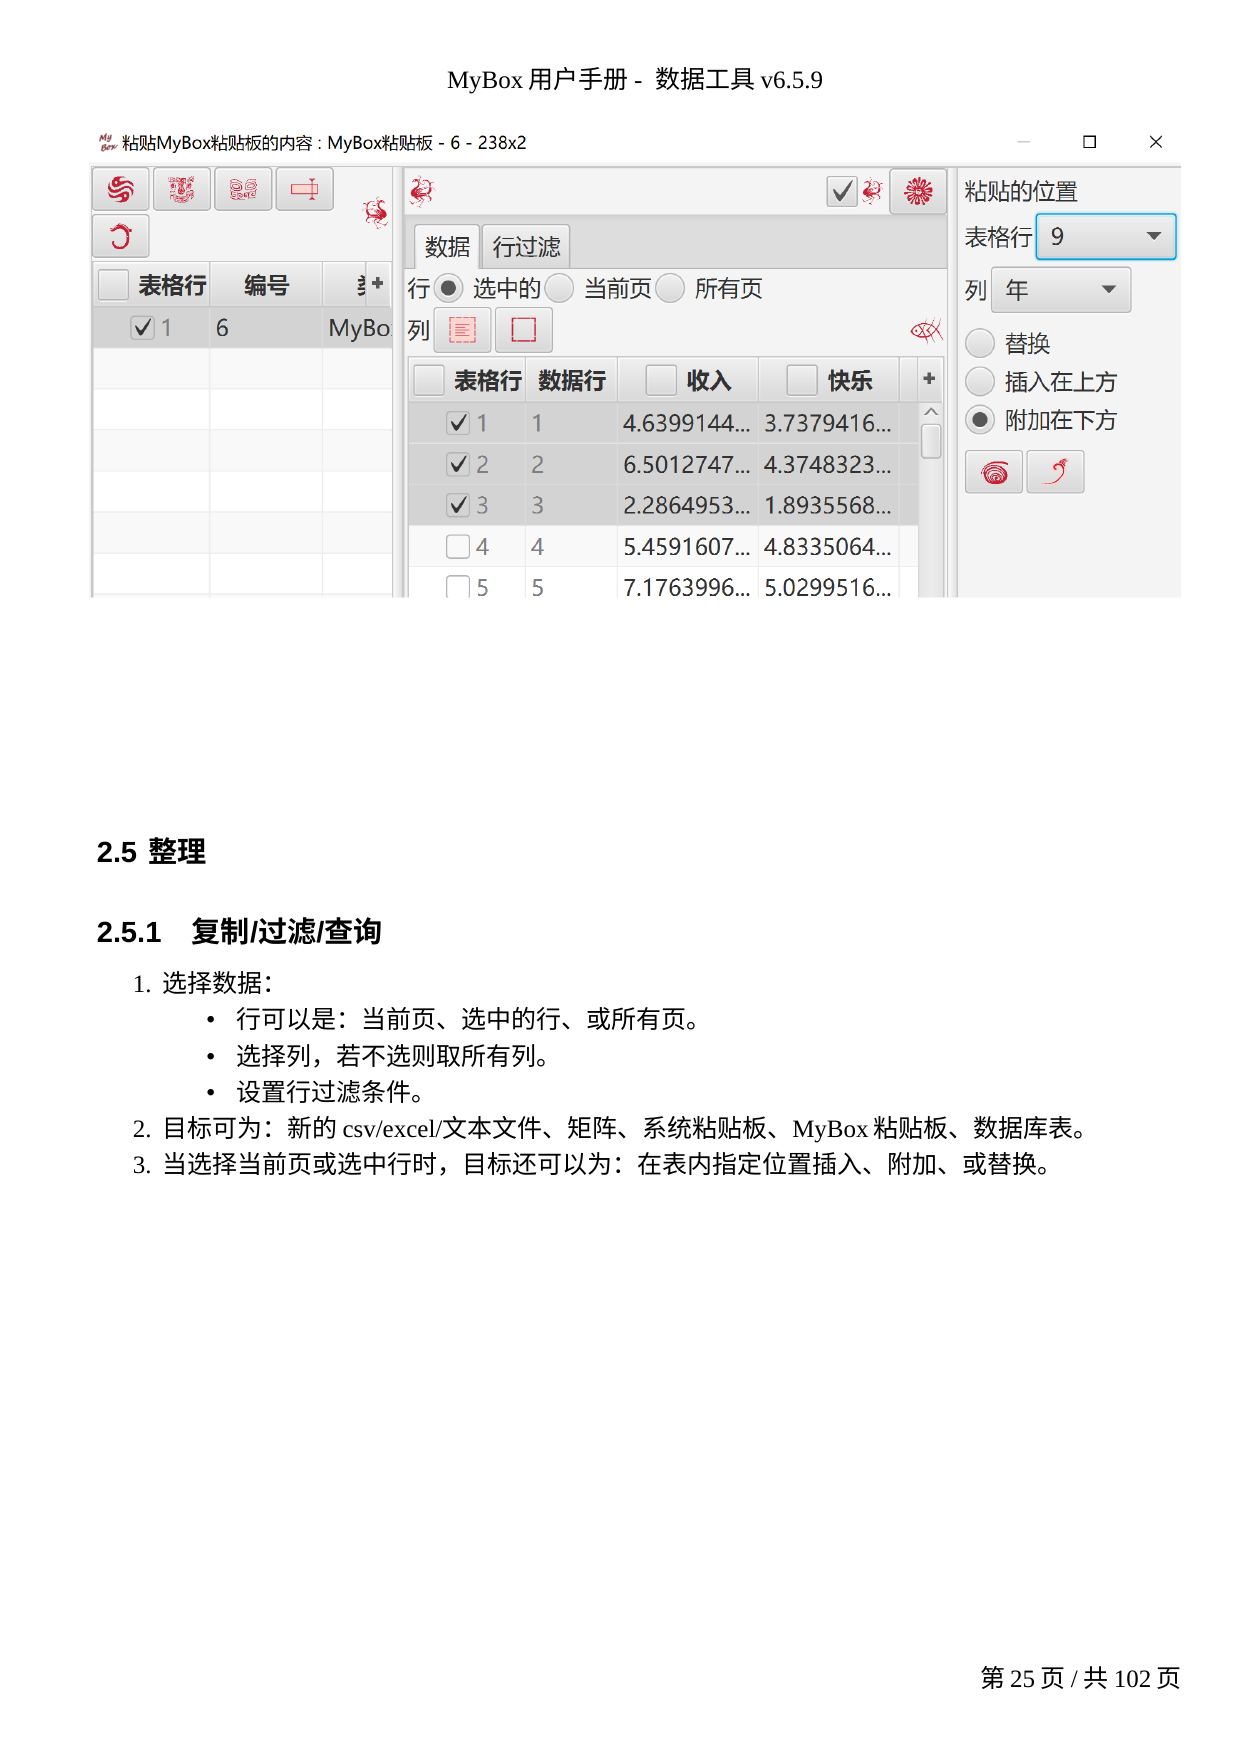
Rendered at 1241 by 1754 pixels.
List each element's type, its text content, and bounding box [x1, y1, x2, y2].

list 当选择当前页或选中行时，目标还可以为：在表内指定位置插入、附加、或替换。 [133, 1145, 1181, 1181]
list 行可以是：当前页、选中的行、或所有页。 [206, 1000, 1181, 1036]
picture [88, 124, 1182, 598]
subtitle 整理 [88, 829, 1181, 871]
list 设置行过滤条件。 [206, 1072, 1181, 1108]
list 选择数据： [133, 963, 1181, 1000]
list 选择列，若不选则取所有列。 [206, 1036, 1181, 1072]
subtitle 复制/过滤/查询 [88, 909, 1181, 951]
list 目标可为：新的csv/excel/文本文件、矩阵、系统粘贴板、MyBox粘贴板、数据库表。 [133, 1108, 1181, 1145]
